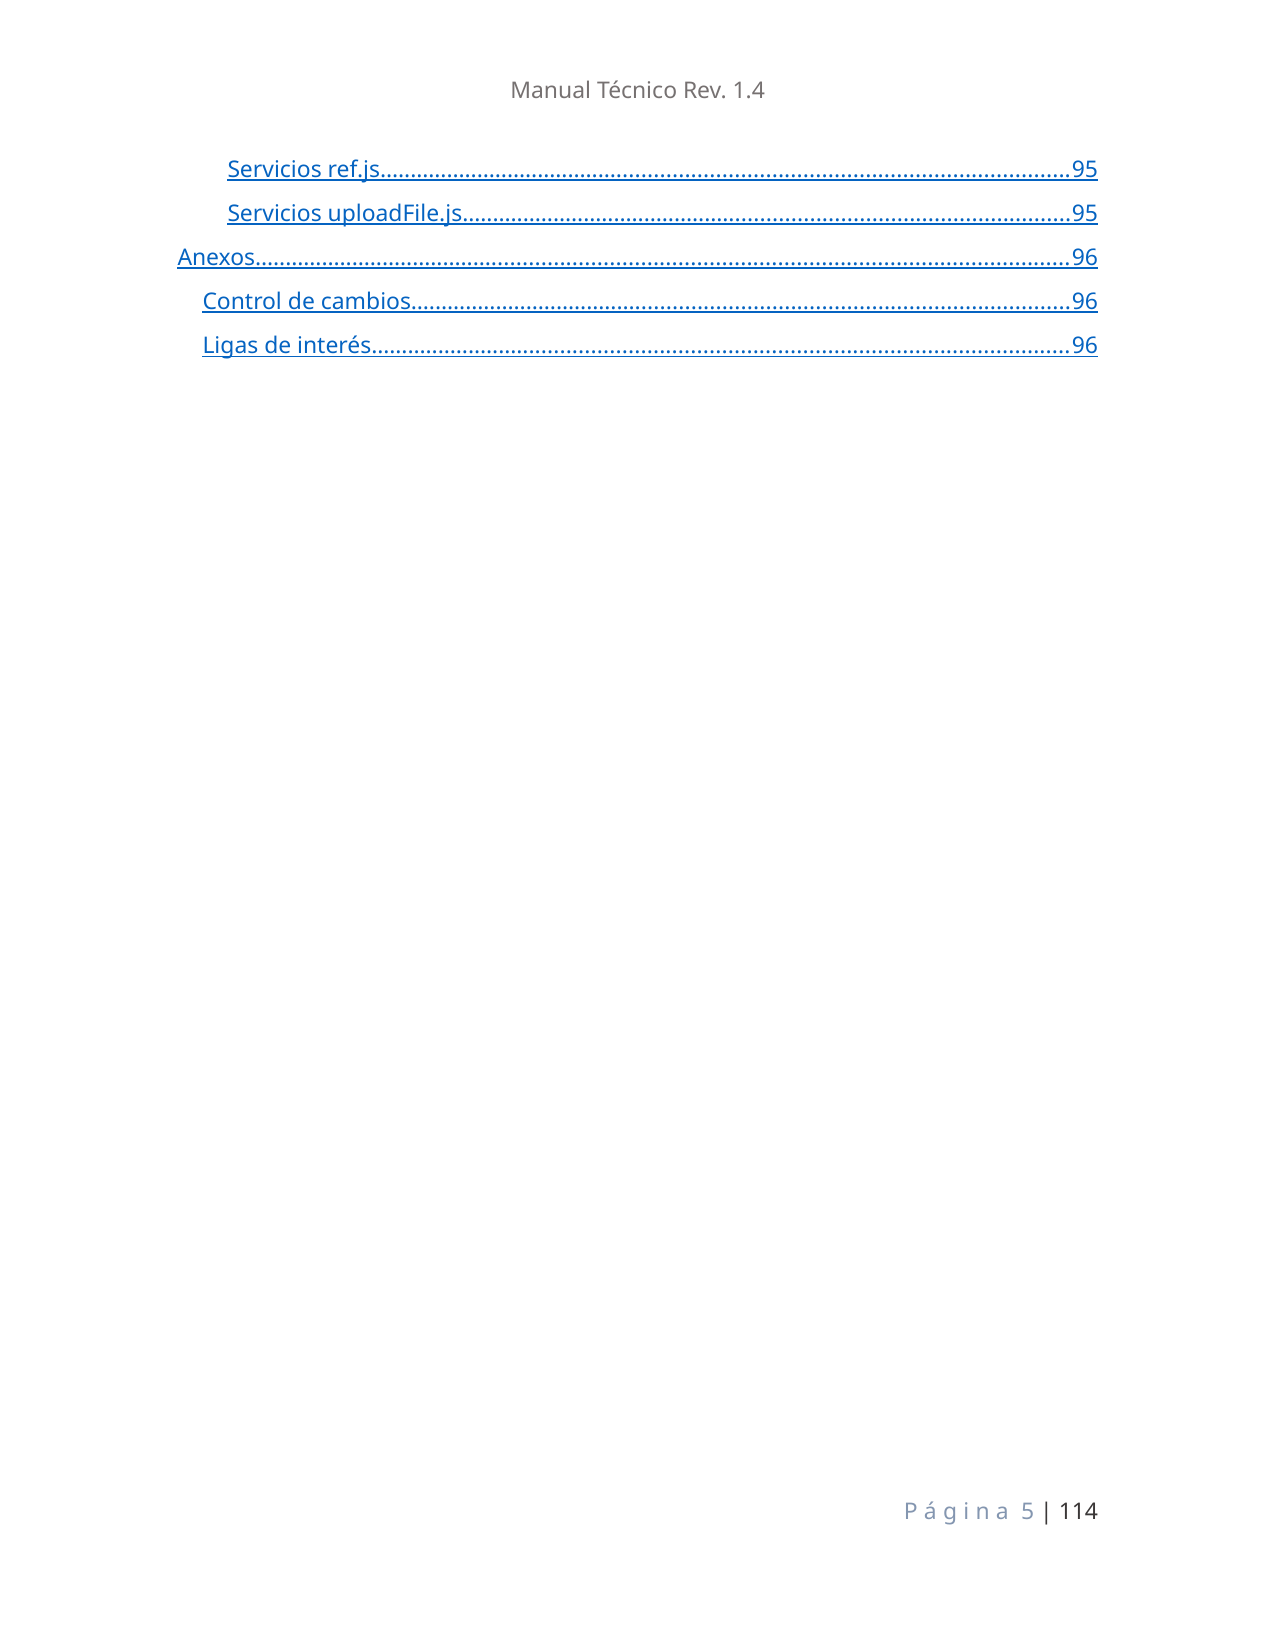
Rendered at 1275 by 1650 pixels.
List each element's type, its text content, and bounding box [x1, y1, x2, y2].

text Anexos 96 [177, 241, 1098, 267]
text Ligas de interés 96 [202, 329, 1098, 356]
text Servicios uploadFile.js 95 [227, 197, 1098, 223]
text [202, 357, 1098, 361]
text Control de cambios 96 [202, 285, 1098, 311]
text Servicios ref.js 95 [227, 153, 1098, 179]
